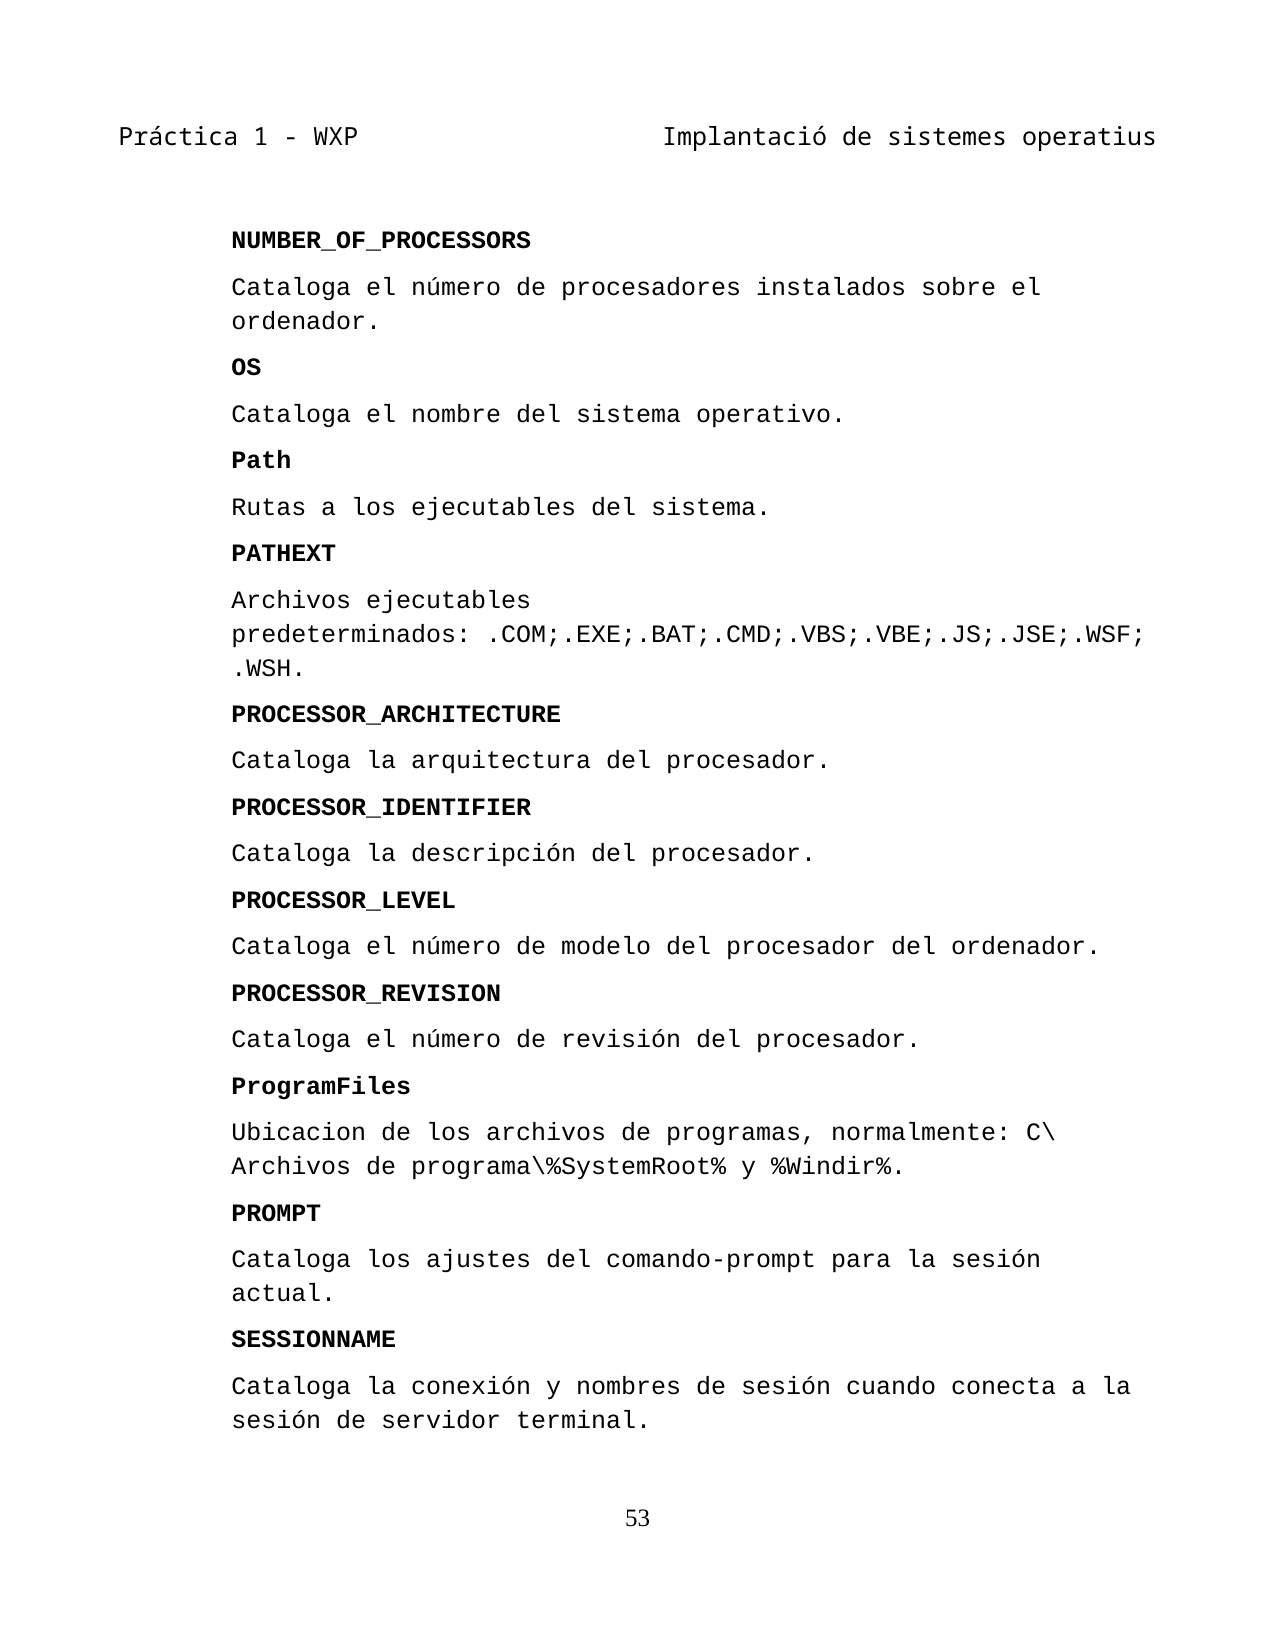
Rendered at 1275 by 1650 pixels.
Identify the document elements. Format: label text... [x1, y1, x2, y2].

text PROCESSOR_REVISION [231, 980, 1157, 1009]
text Cataloga el nombre del sistema operativo. [231, 401, 1157, 430]
text Path [231, 448, 1157, 476]
text SESSIONNAME [231, 1327, 1157, 1355]
text ProgramFiles [231, 1073, 1157, 1102]
text PATHEXT [231, 541, 1157, 569]
text PROCESSOR_LEVEL [231, 887, 1157, 916]
text Cataloga la descripción del procesador. [231, 841, 1157, 869]
text Cataloga el número de revisión del procesador. [231, 1027, 1157, 1055]
text Ubicacion de los archivos de programas, normalmente: C\Archivos de programa\%SystemRoot% y %Windir%. [231, 1120, 1157, 1182]
text Cataloga el número de modelo del procesador del ordenador. [231, 934, 1157, 962]
text PROCESSOR_IDENTIFIER [231, 794, 1157, 823]
text NUMBER_OF_PROCESSORS [231, 228, 1157, 256]
text Rutas a los ejecutables del sistema. [231, 494, 1157, 523]
text Cataloga el número de procesadores instalados sobre el ordenador. [231, 274, 1157, 337]
text OS [231, 355, 1157, 383]
text PROCESSOR_ARCHITECTURE [231, 702, 1157, 730]
text Cataloga la arquitectura del procesador. [231, 748, 1157, 776]
text Cataloga los ajustes del comando-prompt para la sesión actual. [231, 1247, 1157, 1309]
text PROMPT [231, 1200, 1157, 1228]
text Archivos ejecutables predeterminados: .COM;.EXE;.BAT;.CMD;.VBS;.VBE;.JS;.JSE;.WSF;.WSH. [231, 587, 1157, 683]
text Cataloga la conexión y nombres de sesión cuando conecta a la sesión de servidor terminal. [231, 1373, 1157, 1436]
